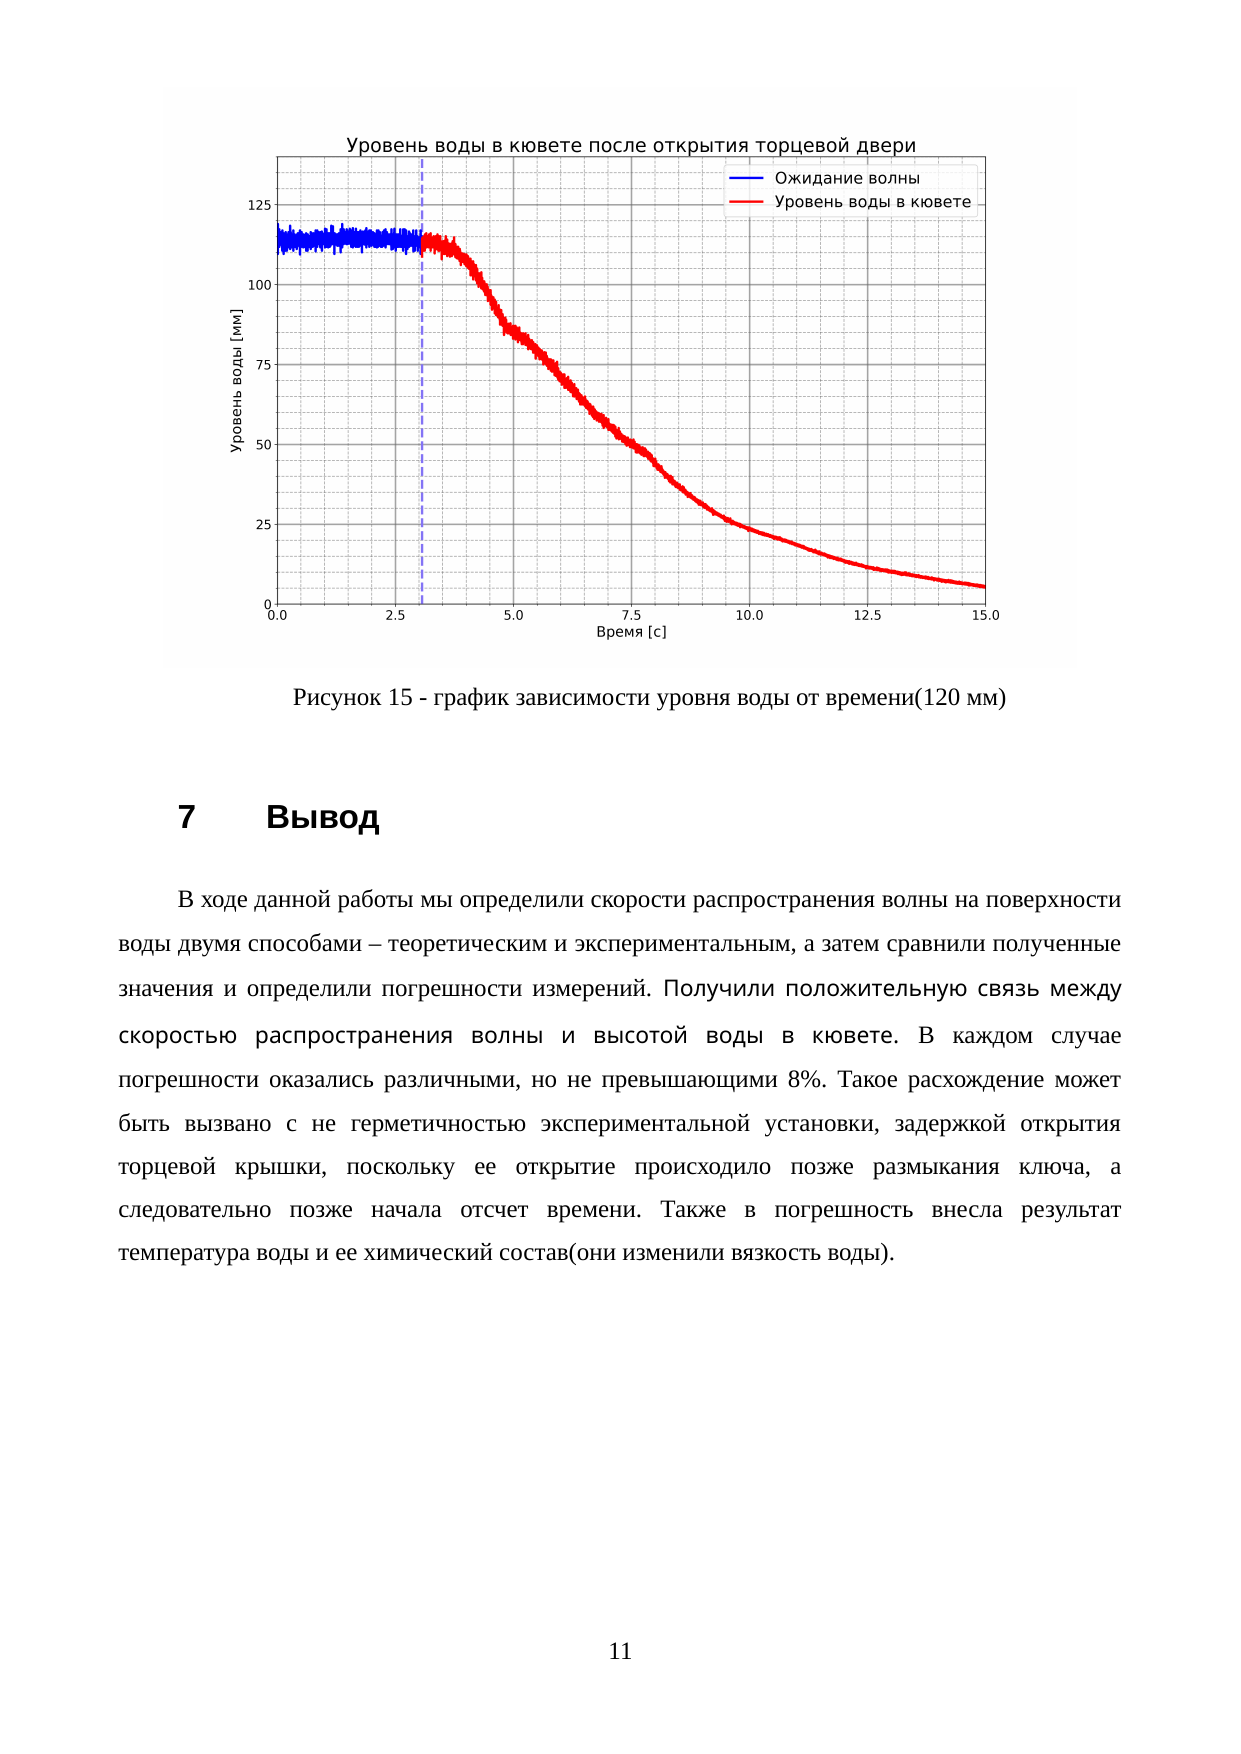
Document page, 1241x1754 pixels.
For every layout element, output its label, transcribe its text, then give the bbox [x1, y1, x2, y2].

picture [163, 87, 1077, 668]
subtitle Вывод [118, 797, 1122, 836]
text Рисунок 15 - график зависимости уровня воды от времени(120 мм) [118, 75, 1122, 711]
text В ходе данной работы мы определили скорости распространения волны на поверхности воды двумя способами – теоретическим и экспериментальным, а затем сравнили полученные значения и определили погрешности измерений. Получили положительную связь между скоростью распространения волны и высотой воды в кювете. В каждом случае погрешности оказались различными, но не превышающими 8%. Такое расхождение может быть вызвано с не герметичностью экспериментальной установки, задержкой открытия торцевой крышки, поскольку ее открытие происходило позже размыкания ключа, а следовательно позже начала отсчет времени. Также в погрешность внесла результат температура воды и ее химический состав(они изменили вязкость воды). [118, 884, 1122, 1266]
